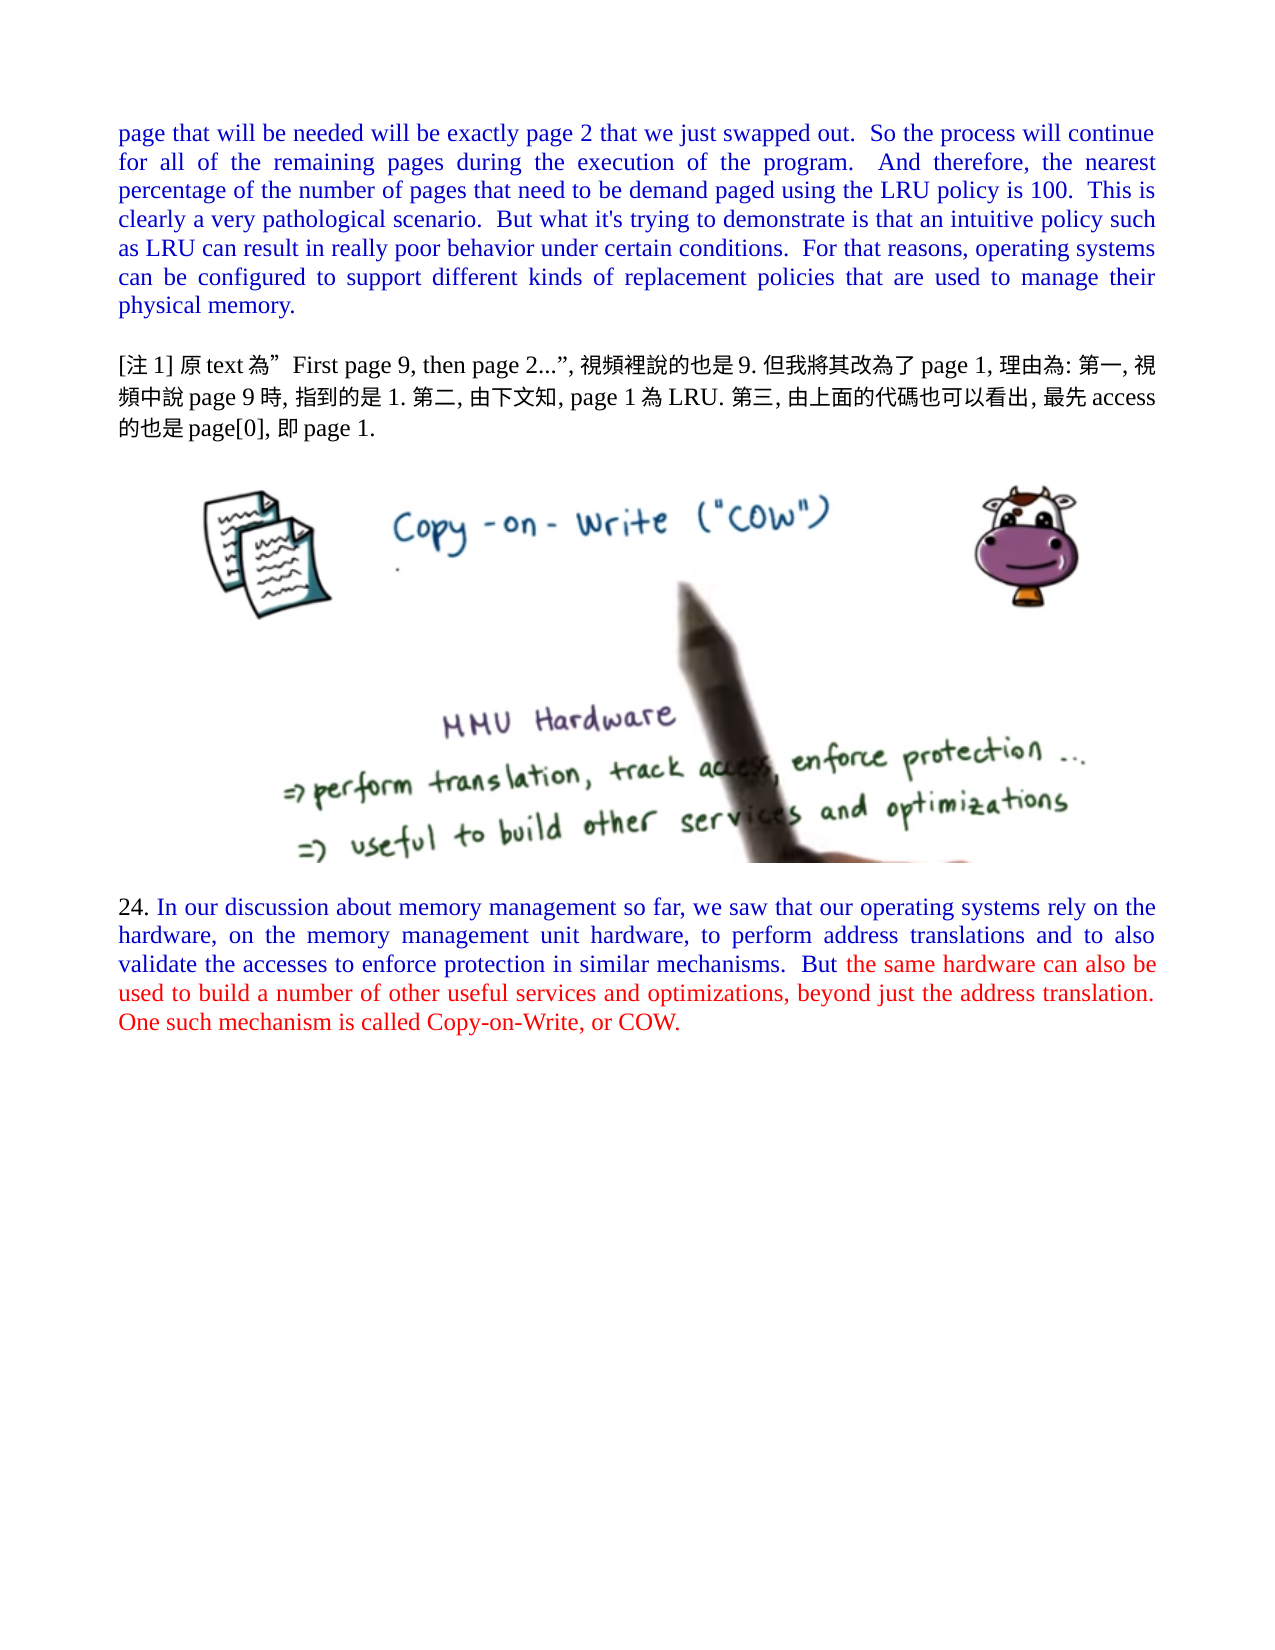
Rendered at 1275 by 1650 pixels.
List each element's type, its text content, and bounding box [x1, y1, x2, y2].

text 24. In our discussion about memory management so far, we saw that our operating systems rely on the hardware, on the memory management unit hardware, to perform address translations and to also validate the accesses to enforce protection in similar mechanisms. But the same hardware can also be used to build a number of other useful services and optimizations, beyond just the address translation. One such mechanism is called Copy-on-Write, or COW. [118, 892, 1157, 1035]
text page that will be needed will be exactly page 2 that we just swapped out. So the process will continue for all of the remaining pages during the execution of the program. And therefore, the nearest percentage of the number of pages that need to be demand paged using the LRU policy is 100. This is clearly a very pathological scenario. But what it's trying to demonstrate is that an intuitive policy such as LRU can result in really poor behavior under certain conditions. For that reasons, operating systems can be configured to support different kinds of replacement policies that are used to manage their physical memory. [118, 118, 1157, 319]
picture [118, 471, 1157, 863]
text [注1] 原text為”First page 9, then page 2...”, 視頻裡說的也是9. 但我將其改為了page 1, 理由為: 第一, 視頻中說page 9時, 指到的是1. 第二, 由下文知, page 1為LRU. 第三, 由上面的代碼也可以看出, 最先access的也是page[0], 即page 1. [118, 348, 1157, 443]
